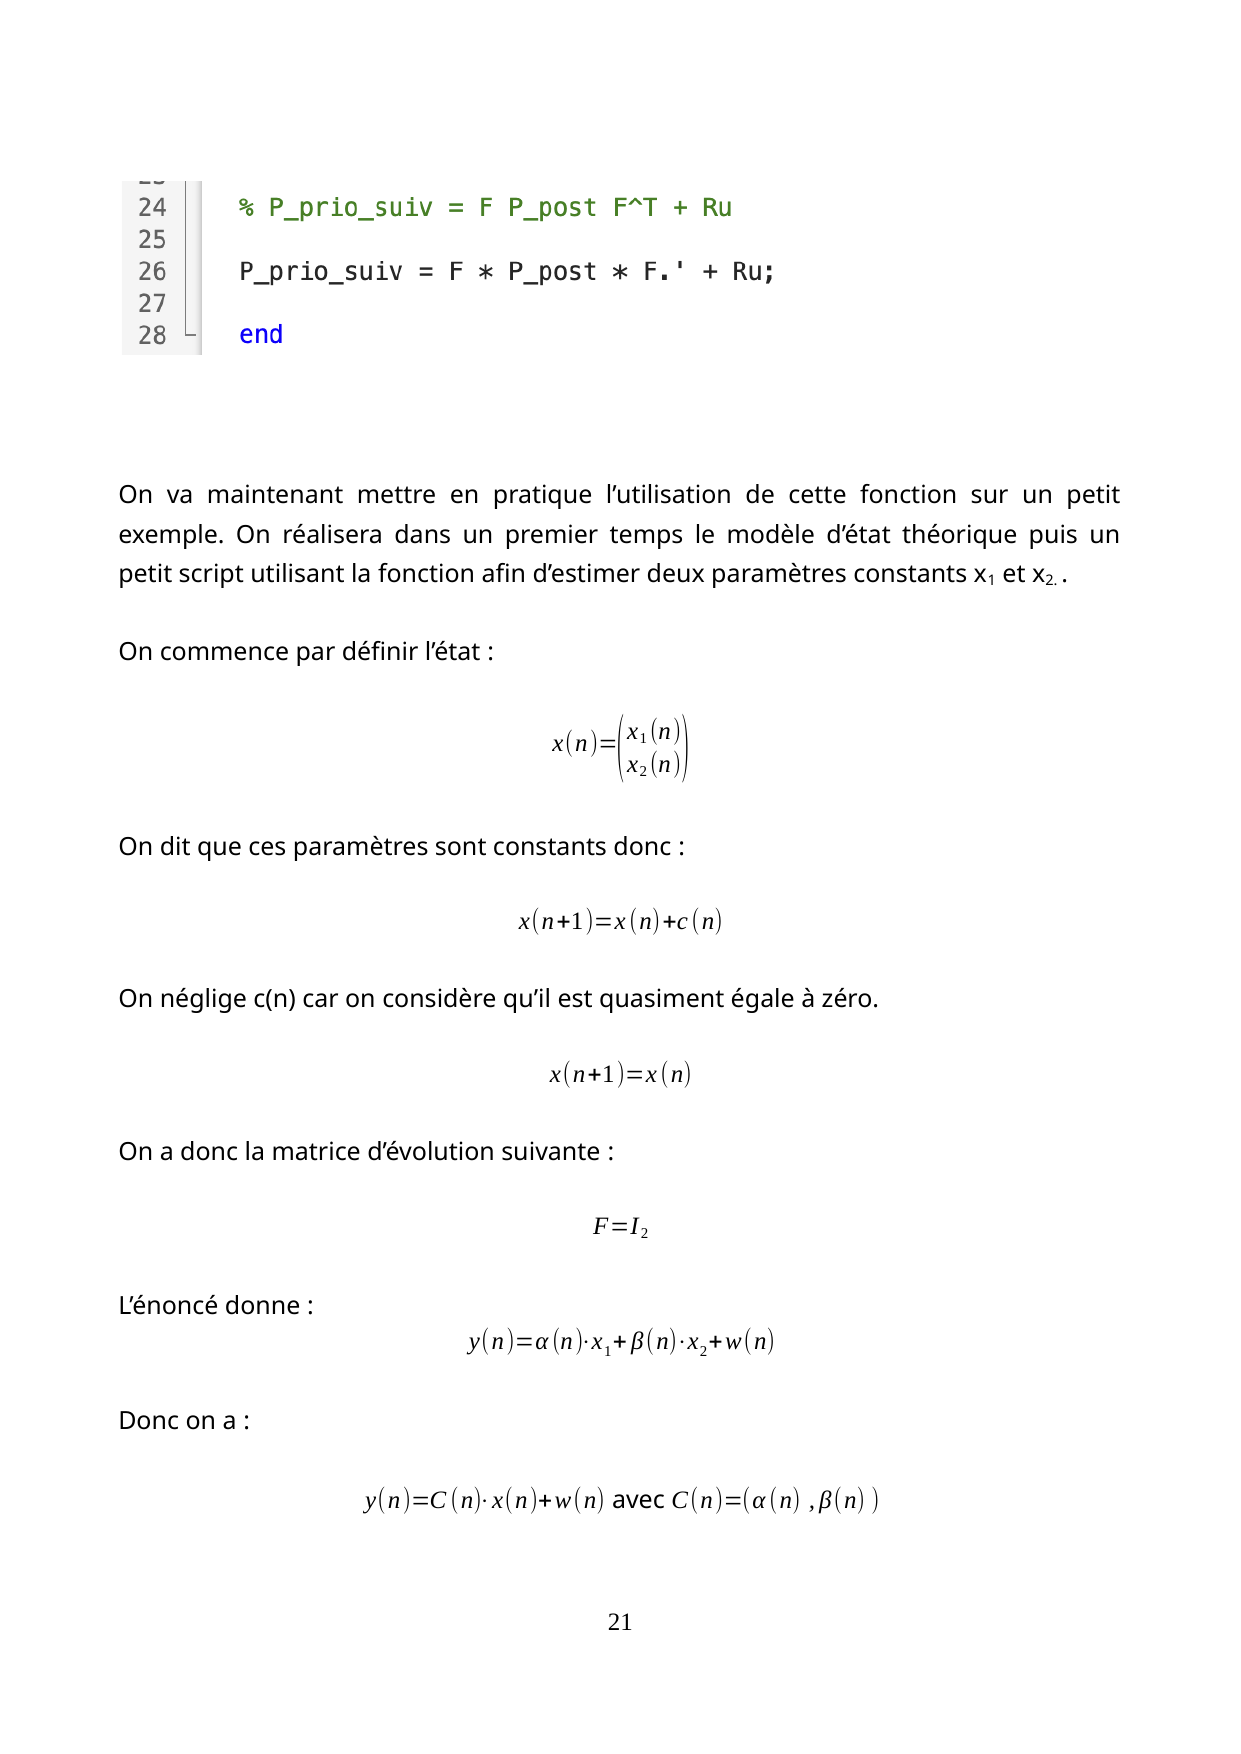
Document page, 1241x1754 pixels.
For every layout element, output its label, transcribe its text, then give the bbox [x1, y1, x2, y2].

text avec [118, 1481, 1122, 1515]
text L’énoncé donne : [118, 1287, 1122, 1322]
text On a donc la matrice d’évolution suivante : [118, 1133, 1122, 1168]
text On va maintenant mettre en pratique l’utilisation de cette fonction sur un petit exemple. On réalisera dans un premier temps le modèle d’état théorique puis un petit script utilisant la fonction afin d’estimer deux paramètres constants x1 et x2. . [118, 477, 1122, 589]
text Donc on a : [118, 1403, 1122, 1437]
picture [121, 181, 1126, 355]
text On dit que ces paramètres sont constants donc : [118, 828, 1122, 862]
text On néglige c(n) car on considère qu’il est quasiment égale à zéro. [118, 981, 1122, 1015]
text On commence par définir l’état : [118, 634, 1122, 668]
